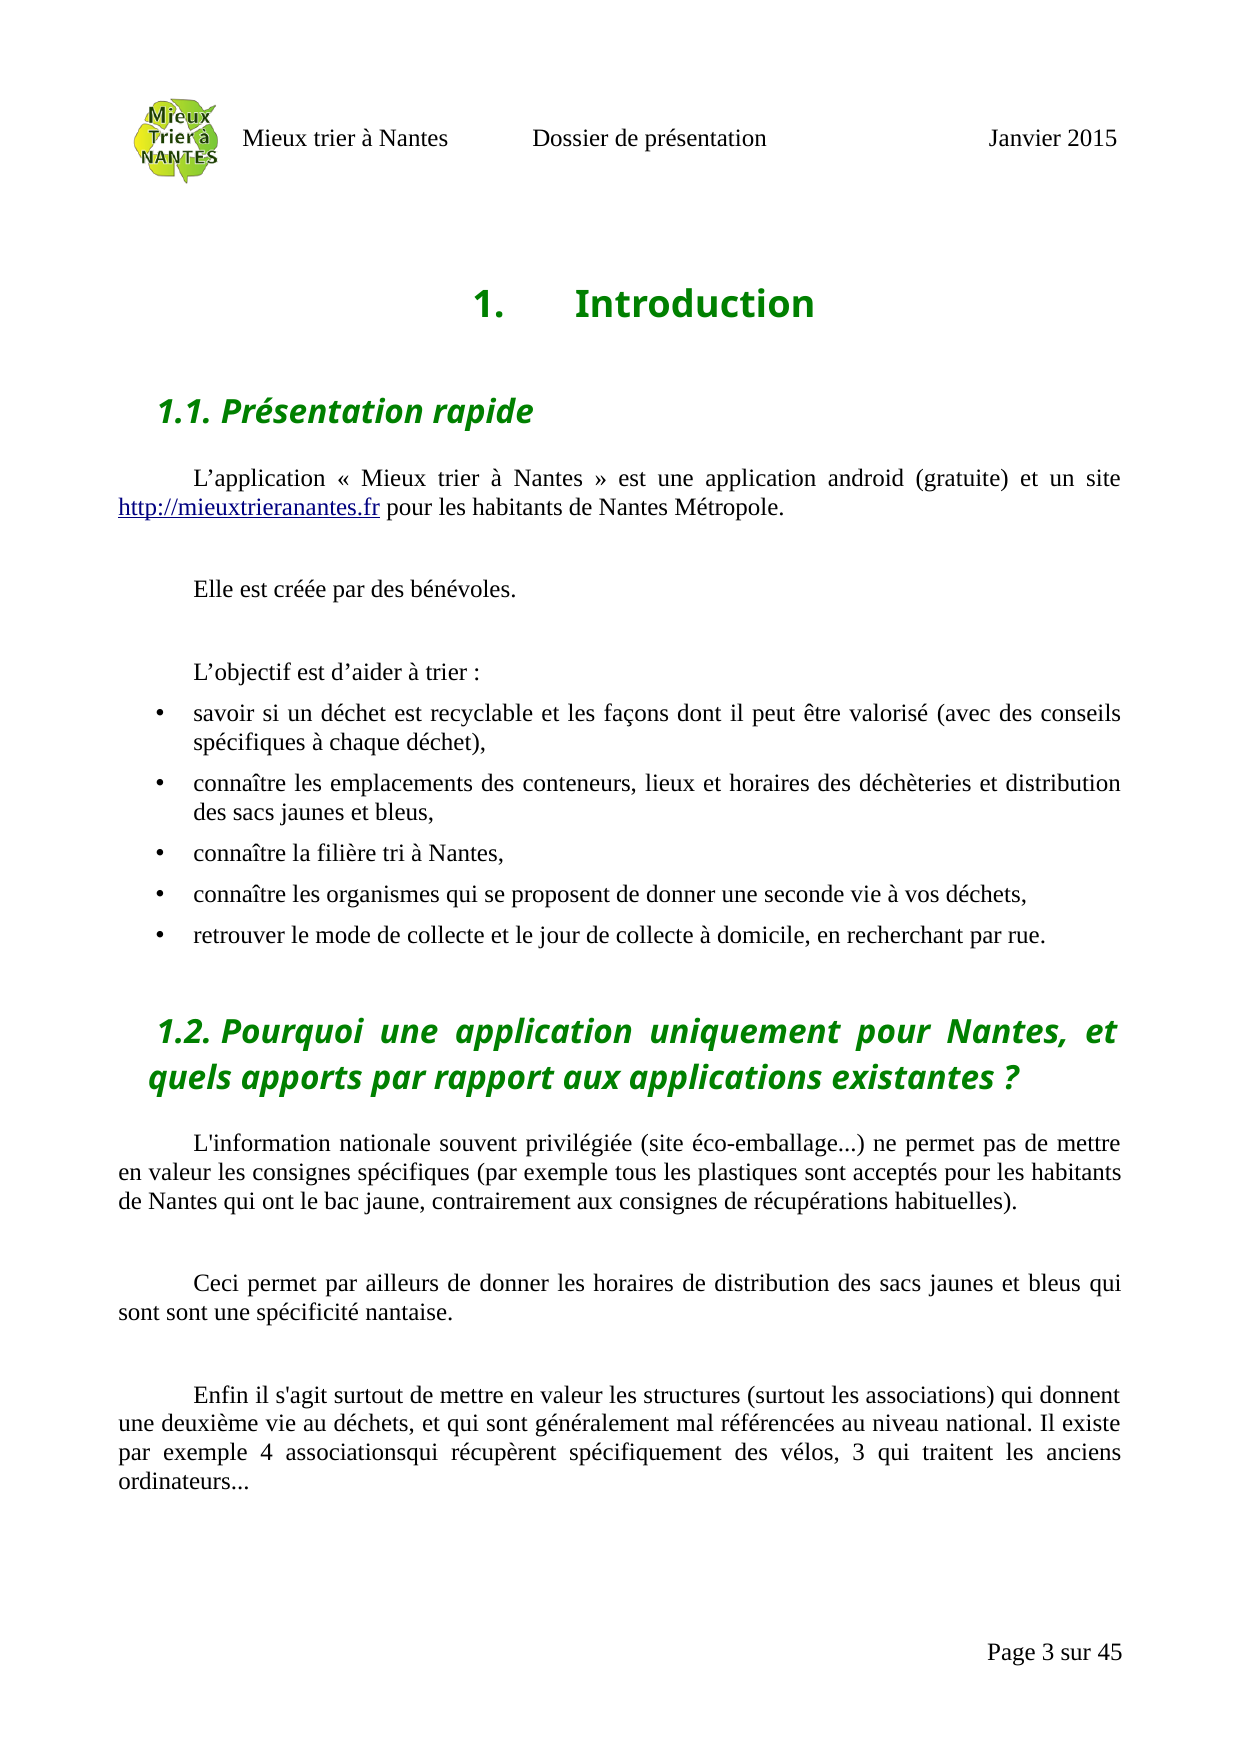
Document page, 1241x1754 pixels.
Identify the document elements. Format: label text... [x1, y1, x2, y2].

list connaître les organismes qui se proposent de donner une seconde vie à vos déchets, [156, 879, 1122, 908]
text Elle est créée par des bénévoles. [118, 574, 1122, 603]
text Enfin il s'agit surtout de mettre en valeur les structures (surtout les associations) qui donnent une deuxième vie au déchets, et qui sont généralement mal référencées au niveau national. Il existe par exemple 4 associationsqui récupèrent spécifiquement des vélos, 3 qui traitent les anciens ordinateurs... [118, 1380, 1122, 1495]
text L'information nationale souvent privilégiée (site éco-emballage...) ne permet pas de mettre en valeur les consignes spécifiques (par exemple tous les plastiques sont acceptés pour les habitants de Nantes qui ont le bac jaune, contrairement aux consignes de récupérations habituelles). [118, 1128, 1122, 1215]
text L’objectif est d’aider à trier : [118, 657, 1122, 685]
subtitle Introduction [156, 277, 1122, 329]
list connaître les emplacements des conteneurs, lieux et horaires des déchèteries et distribution des sacs jaunes et bleus, [156, 768, 1122, 825]
subtitle Pourquoi une application uniquement pour Nantes, et quels apports par rapport aux applications existantes ? [148, 1008, 1122, 1099]
text L’application « Mieux trier à Nantes » est une application android (gratuite) et un site http://mieuxtrieranantes.fr pour les habitants de Nantes Métropole. [118, 463, 1122, 520]
list retrouver le mode de collecte et le jour de collecte à domicile, en recherchant par rue. [156, 920, 1122, 949]
list savoir si un déchet est recyclable et les façons dont il peut être valorisé (avec des conseils spécifiques à chaque déchet), [156, 698, 1122, 755]
list connaître la filière tri à Nantes, [156, 838, 1122, 867]
text Ceci permet par ailleurs de donner les horaires de distribution des sacs jaunes et bleus qui sont sont une spécificité nantaise. [118, 1268, 1122, 1326]
picture [131, 95, 221, 185]
subtitle Présentation rapide [148, 388, 1122, 433]
